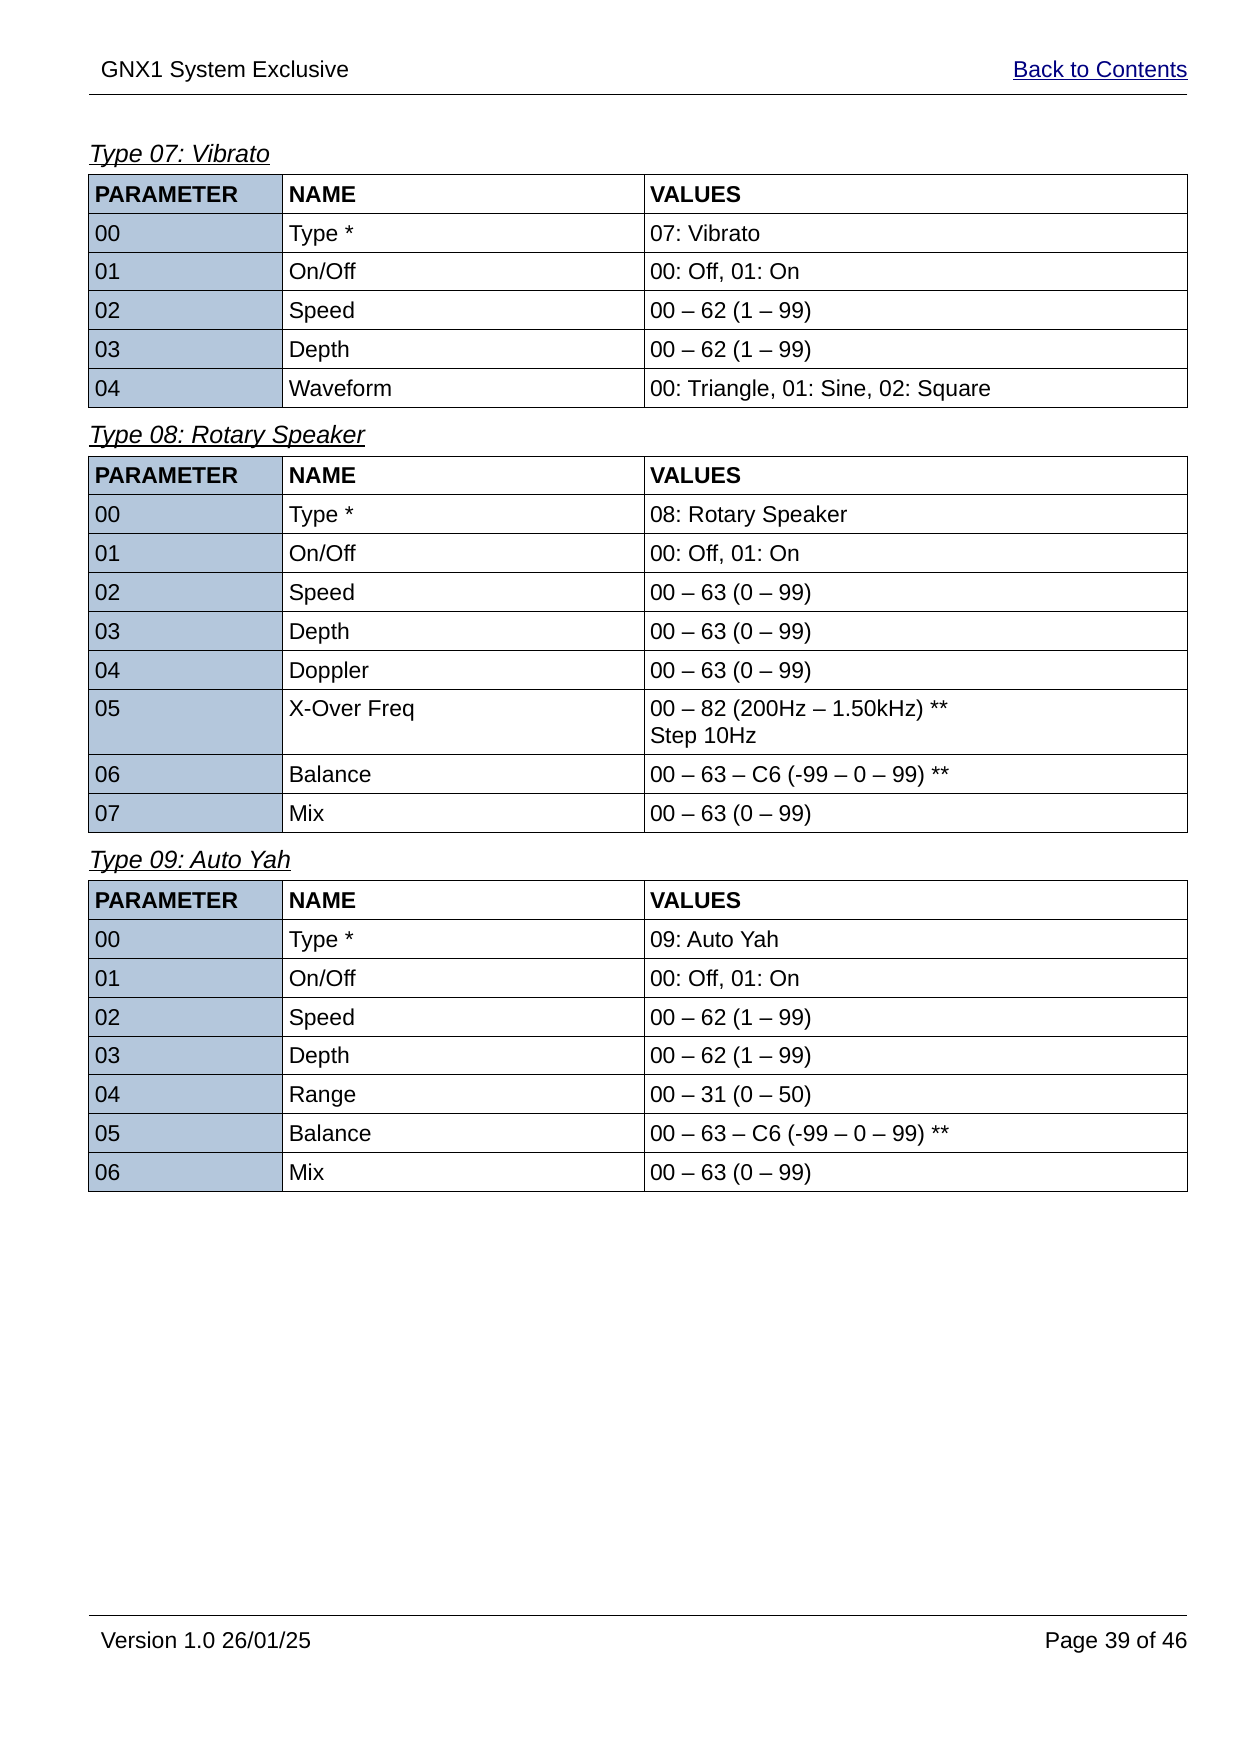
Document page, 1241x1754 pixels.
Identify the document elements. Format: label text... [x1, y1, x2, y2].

table_cell Depth [283, 330, 644, 368]
table_cell 08: Rotary Speaker [645, 495, 1187, 533]
table_cell On/Off [283, 253, 644, 290]
table_cell 09: Auto Yah [645, 920, 1187, 958]
table_cell 00 – 62 (1 – 99) [645, 330, 1187, 368]
table_cell 06 [89, 755, 282, 793]
table_header NAME [283, 175, 644, 213]
table_cell 07 [89, 794, 282, 832]
table_cell Mix [283, 1153, 644, 1191]
table_cell Balance [283, 1114, 644, 1152]
table_cell 01 [89, 959, 282, 997]
table_header PARAMETER [89, 881, 282, 919]
table_cell Speed [283, 998, 644, 1036]
table_cell 00 [89, 214, 282, 252]
table_cell Speed [283, 573, 644, 611]
subtitle Type 08: Rotary Speaker [89, 421, 1187, 449]
table_cell 01 [89, 253, 282, 290]
table_header PARAMETER [89, 457, 282, 494]
table_cell 04 [89, 369, 282, 407]
table_cell 02 [89, 998, 282, 1036]
table_cell Depth [283, 1037, 644, 1074]
table_cell 04 [89, 651, 282, 689]
table_cell 05 [89, 690, 282, 754]
table_cell 00: Triangle, 01: Sine, 02: Square [645, 369, 1187, 407]
table_cell 00: Off, 01: On [645, 959, 1187, 997]
table_cell 00 – 82 (200Hz – 1.50kHz) ** Step 10Hz [645, 690, 1187, 754]
table_cell 00: Off, 01: On [645, 253, 1187, 290]
table_cell 00 – 62 (1 – 99) [645, 998, 1187, 1036]
table_cell 07: Vibrato [645, 214, 1187, 252]
table_cell 01 [89, 534, 282, 572]
table_cell 00 [89, 920, 282, 958]
table_cell On/Off [283, 534, 644, 572]
table_cell 04 [89, 1075, 282, 1113]
table_cell Doppler [283, 651, 644, 689]
table_cell 00 – 31 (0 – 50) [645, 1075, 1187, 1113]
table_cell 03 [89, 612, 282, 650]
table_cell 02 [89, 573, 282, 611]
table_header NAME [283, 457, 644, 494]
table_cell 00 – 63 (0 – 99) [645, 1153, 1187, 1191]
table_cell 00 – 63 (0 – 99) [645, 794, 1187, 832]
table_header PARAMETER [89, 175, 282, 213]
table_cell Type * [283, 214, 644, 252]
table_cell 00 – 63 – C6 (-99 – 0 – 99) ** [645, 755, 1187, 793]
table_cell 03 [89, 1037, 282, 1074]
table_cell 00 [89, 495, 282, 533]
table_header VALUES [645, 175, 1187, 213]
table_cell Balance [283, 755, 644, 793]
table_header NAME [283, 881, 644, 919]
table_cell Type * [283, 495, 644, 533]
table_cell Waveform [283, 369, 644, 407]
table_cell 02 [89, 291, 282, 329]
table_cell 03 [89, 330, 282, 368]
table_cell 00 – 62 (1 – 99) [645, 291, 1187, 329]
table_cell Speed [283, 291, 644, 329]
table_cell 00 – 63 (0 – 99) [645, 573, 1187, 611]
subtitle Type 09: Auto Yah [89, 845, 1187, 874]
table_header VALUES [645, 881, 1187, 919]
table_cell 06 [89, 1153, 282, 1191]
table_cell On/Off [283, 959, 644, 997]
table_cell Type * [283, 920, 644, 958]
table_cell Mix [283, 794, 644, 832]
table_cell 00 – 63 (0 – 99) [645, 612, 1187, 650]
table_cell Depth [283, 612, 644, 650]
table_cell 00 – 63 – C6 (-99 – 0 – 99) ** [645, 1114, 1187, 1152]
table_cell Range [283, 1075, 644, 1113]
table_cell 05 [89, 1114, 282, 1152]
table_header VALUES [645, 457, 1187, 494]
table_cell 00 – 62 (1 – 99) [645, 1037, 1187, 1074]
table_cell 00: Off, 01: On [645, 534, 1187, 572]
table_cell X-Over Freq [283, 690, 644, 754]
subtitle Type 07: Vibrato [89, 139, 1187, 168]
table_cell 00 – 63 (0 – 99) [645, 651, 1187, 689]
